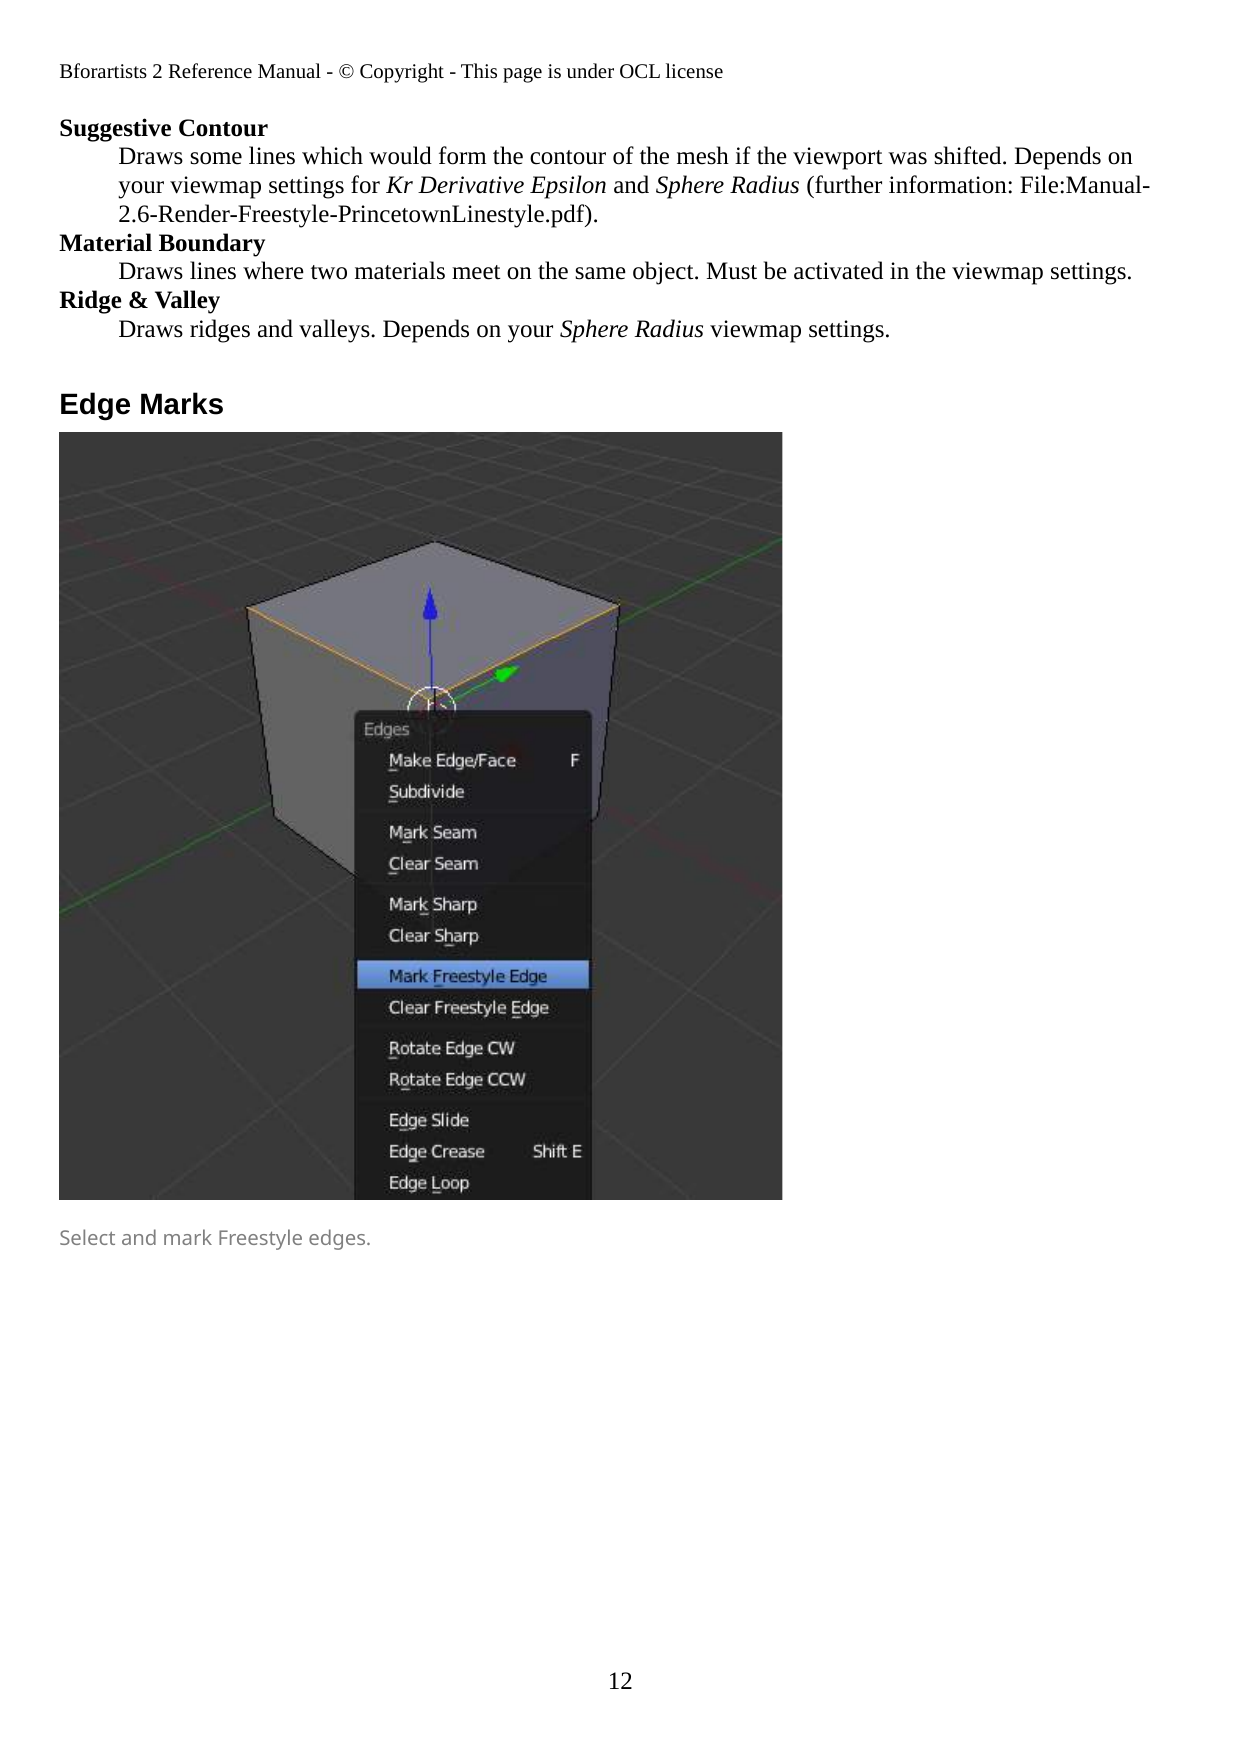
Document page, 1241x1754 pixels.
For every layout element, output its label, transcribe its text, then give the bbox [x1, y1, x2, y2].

list Draws lines where two materials meet on the same object. Must be activated in the viewmap settings. [118, 256, 1181, 285]
picture [59, 432, 783, 1200]
text Select and mark Freestyle edges. [59, 1220, 1181, 1252]
subtitle Suggestive Contour [59, 113, 1181, 141]
subtitle Material Boundary [59, 228, 1181, 256]
list Draws some lines which would form the contour of the mesh if the viewport was shifted. Depends on your viewmap settings for Kr Derivative Epsilon and Sphere Radius (further information: File:Manual-2.6-Render-Freestyle-PrincetownLinestyle.pdf). [118, 141, 1181, 228]
subtitle Ridge & Valley [59, 285, 1181, 314]
list Draws ridges and valleys. Depends on your Sphere Radius viewmap settings. [118, 314, 1181, 343]
subtitle Edge Marks [59, 387, 1181, 420]
